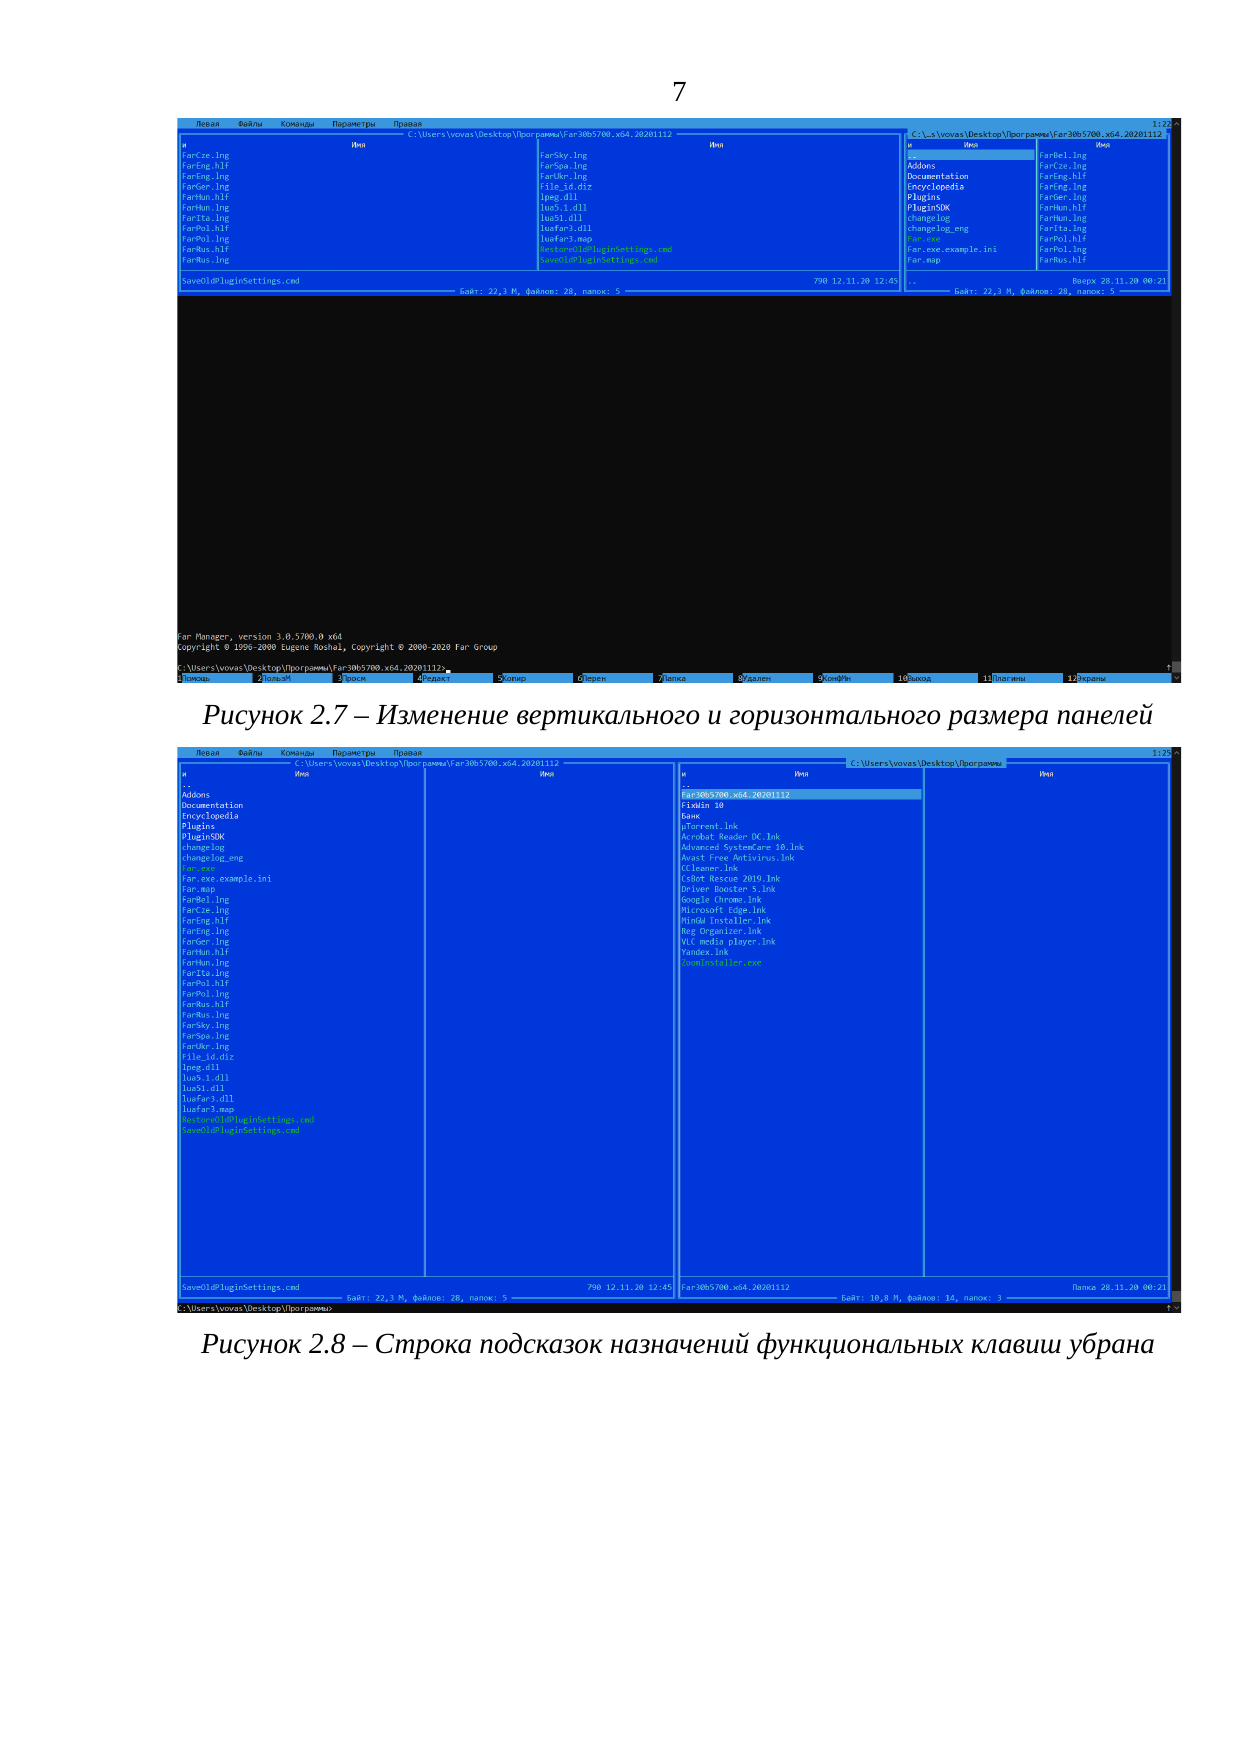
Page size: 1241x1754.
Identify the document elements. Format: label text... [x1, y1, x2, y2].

text Рисунок 2.7 – Изменение вертикального и горизонтального размера панелей [177, 697, 1181, 731]
text Рисунок 2.8 – Строка подсказок назначений функциональных клавиш убрана [177, 1327, 1181, 1360]
